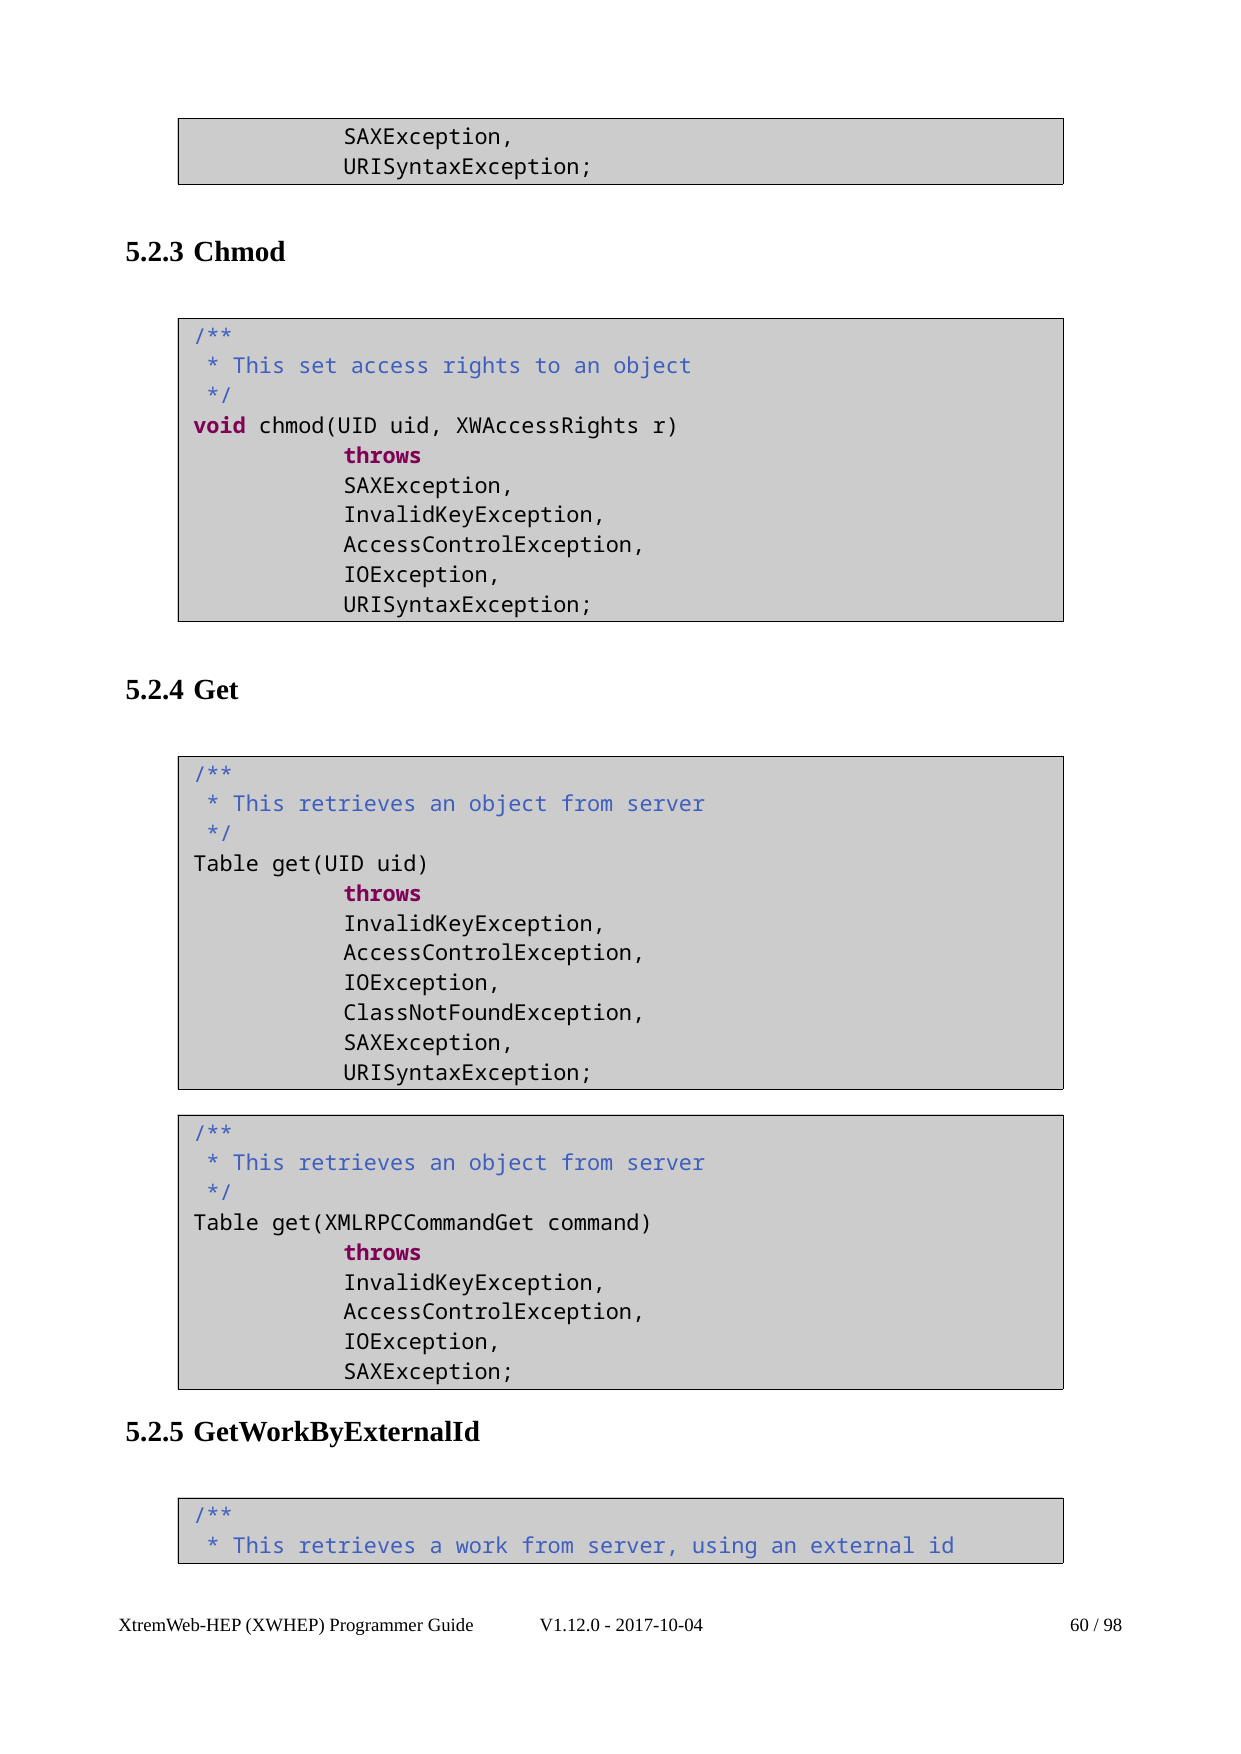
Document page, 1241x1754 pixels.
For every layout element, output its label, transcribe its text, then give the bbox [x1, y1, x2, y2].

text void chmod(UID uid, XWAccessRights r) [179, 407, 1063, 437]
text throws [179, 1234, 1063, 1263]
text InvalidKeyException, [179, 904, 1063, 934]
text AccessControlException, [179, 934, 1063, 964]
text SAXException, [179, 1024, 1063, 1053]
subtitle Get [118, 672, 1122, 705]
text */ [179, 377, 1063, 407]
text URISyntaxException; [179, 148, 1063, 184]
text SAXException, [179, 467, 1063, 496]
text ClassNotFoundException, [179, 994, 1063, 1024]
text InvalidKeyException, [179, 1263, 1063, 1293]
text IOException, [179, 556, 1063, 586]
text AccessControlException, [179, 526, 1063, 556]
text * This retrieves an object from server [179, 1144, 1063, 1174]
text IOException, [179, 1323, 1063, 1353]
text throws [179, 875, 1063, 904]
text Table get(UID uid) [179, 845, 1063, 875]
text Table get(XMLRPCCommandGet command) [179, 1204, 1063, 1234]
text SAXException, [179, 119, 1063, 148]
text IOException, [179, 964, 1063, 994]
text */ [179, 1174, 1063, 1204]
text SAXException; [179, 1353, 1063, 1389]
text URISyntaxException; [179, 1053, 1063, 1089]
text AccessControlException, [179, 1293, 1063, 1323]
subtitle Chmod [118, 234, 1122, 267]
text /** [179, 319, 1063, 347]
text InvalidKeyException, [179, 496, 1063, 526]
subtitle GetWorkByExternalId [118, 1414, 1122, 1447]
text */ [179, 815, 1063, 845]
text /** [179, 757, 1063, 785]
text * This set access rights to an object [179, 347, 1063, 377]
text URISyntaxException; [179, 586, 1063, 621]
text /** [179, 1499, 1063, 1527]
text /** [179, 1116, 1063, 1144]
text throws [179, 437, 1063, 467]
text * This retrieves an object from server [179, 785, 1063, 815]
text * This retrieves a work from server, using an external id [179, 1527, 1063, 1563]
